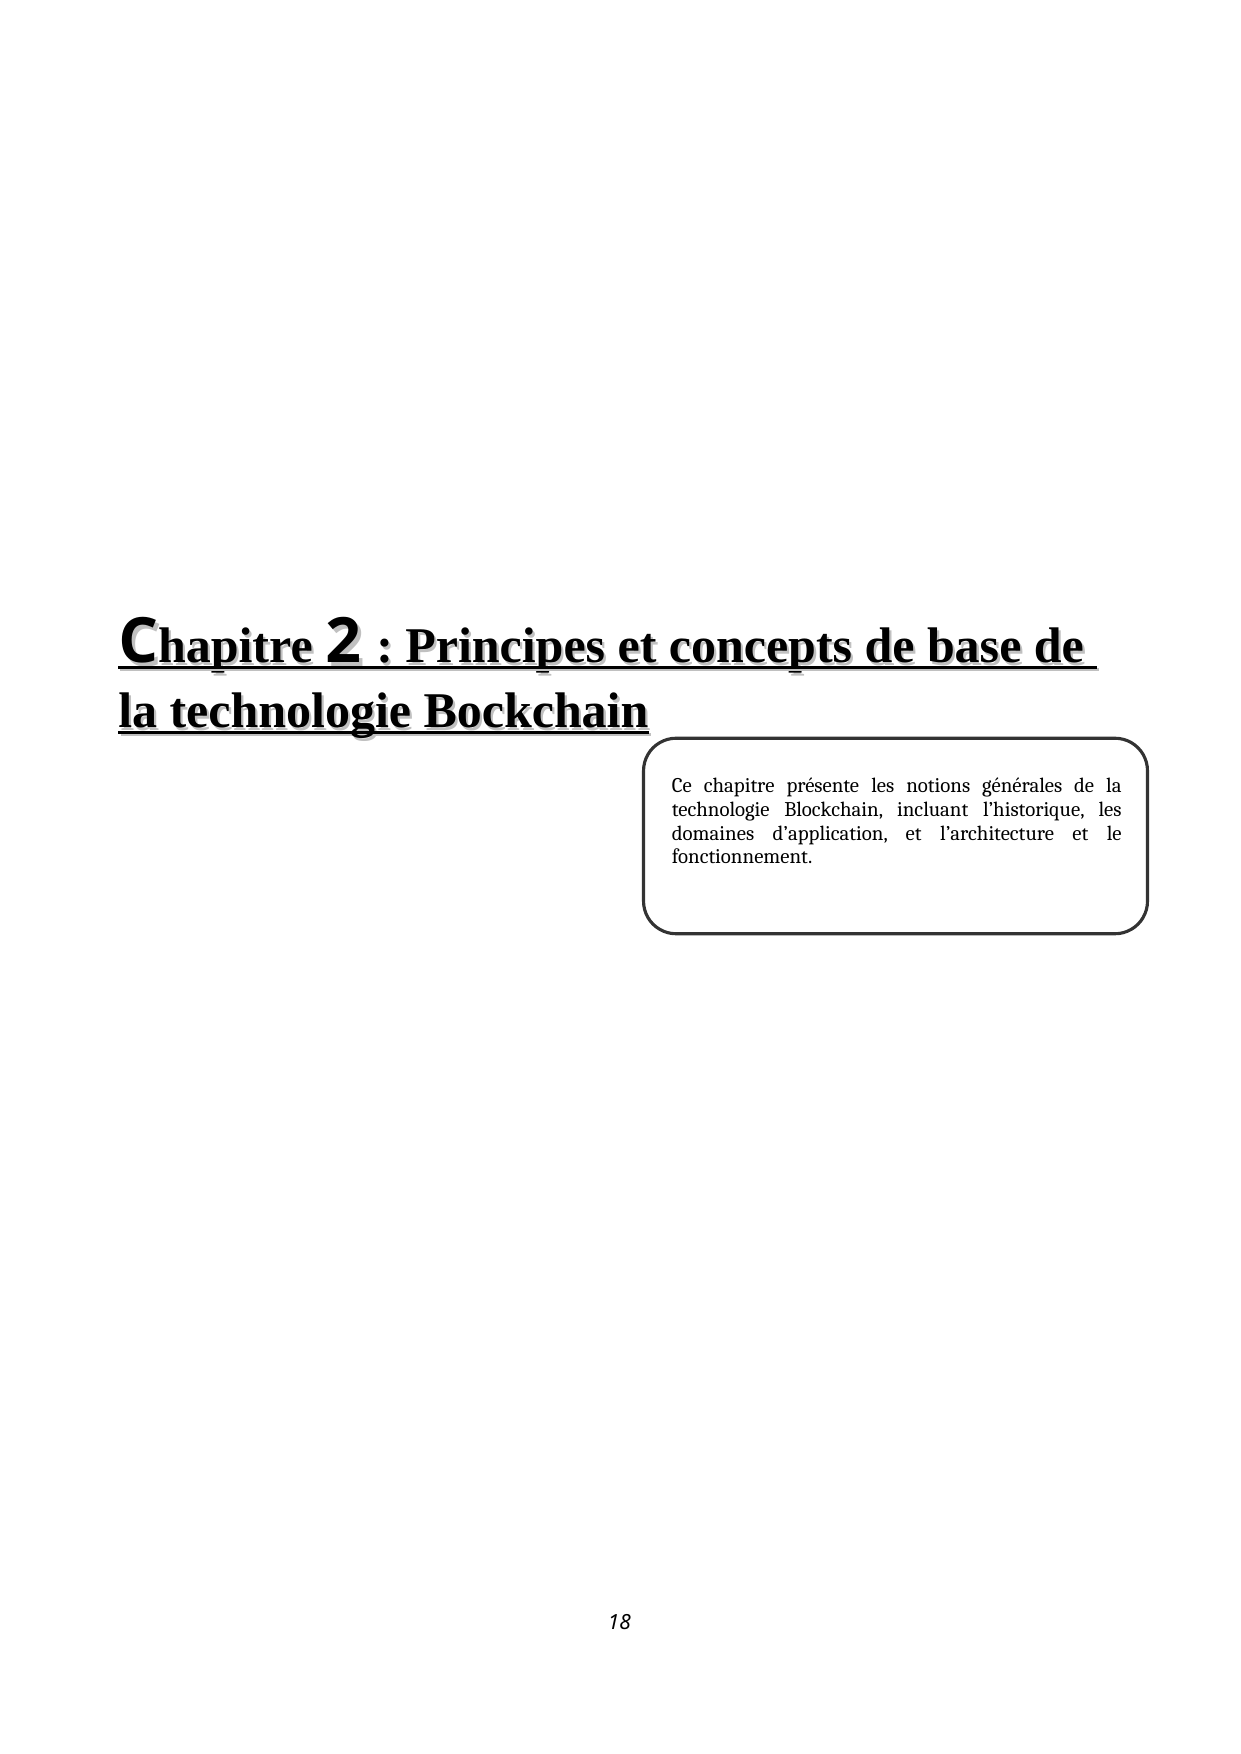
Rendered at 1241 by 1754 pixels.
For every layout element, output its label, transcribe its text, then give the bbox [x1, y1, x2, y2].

subtitle Chapitre 2 : Principes et concepts de base de la technologie Bockchain [118, 596, 1122, 739]
